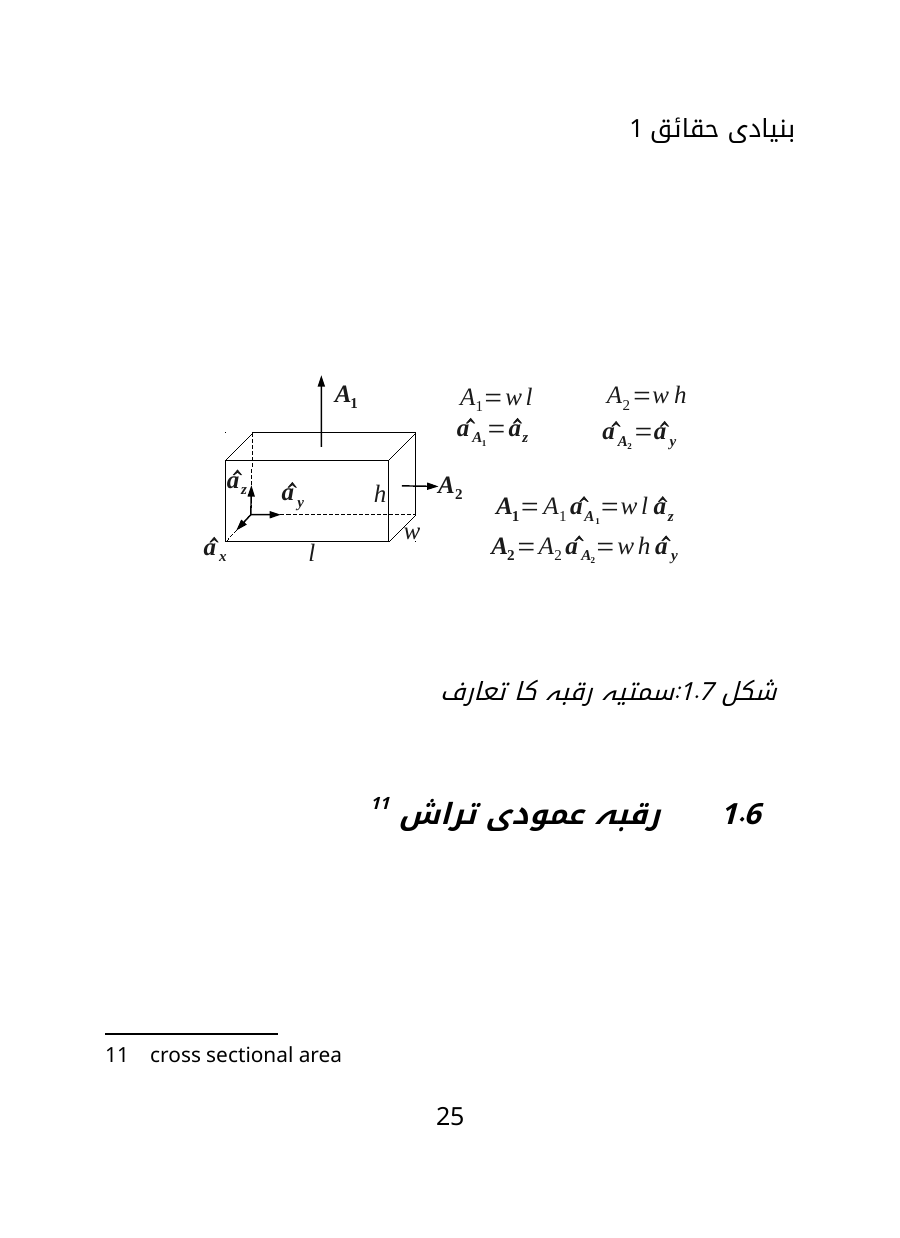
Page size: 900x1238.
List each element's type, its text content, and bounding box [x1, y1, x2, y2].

list cross sectional area [105, 1040, 795, 1068]
text شکل 1.7:سمتیہ رقبہ کا تعارف [124, 288, 776, 716]
subtitle رقبہ عمودی تراش [105, 787, 720, 843]
